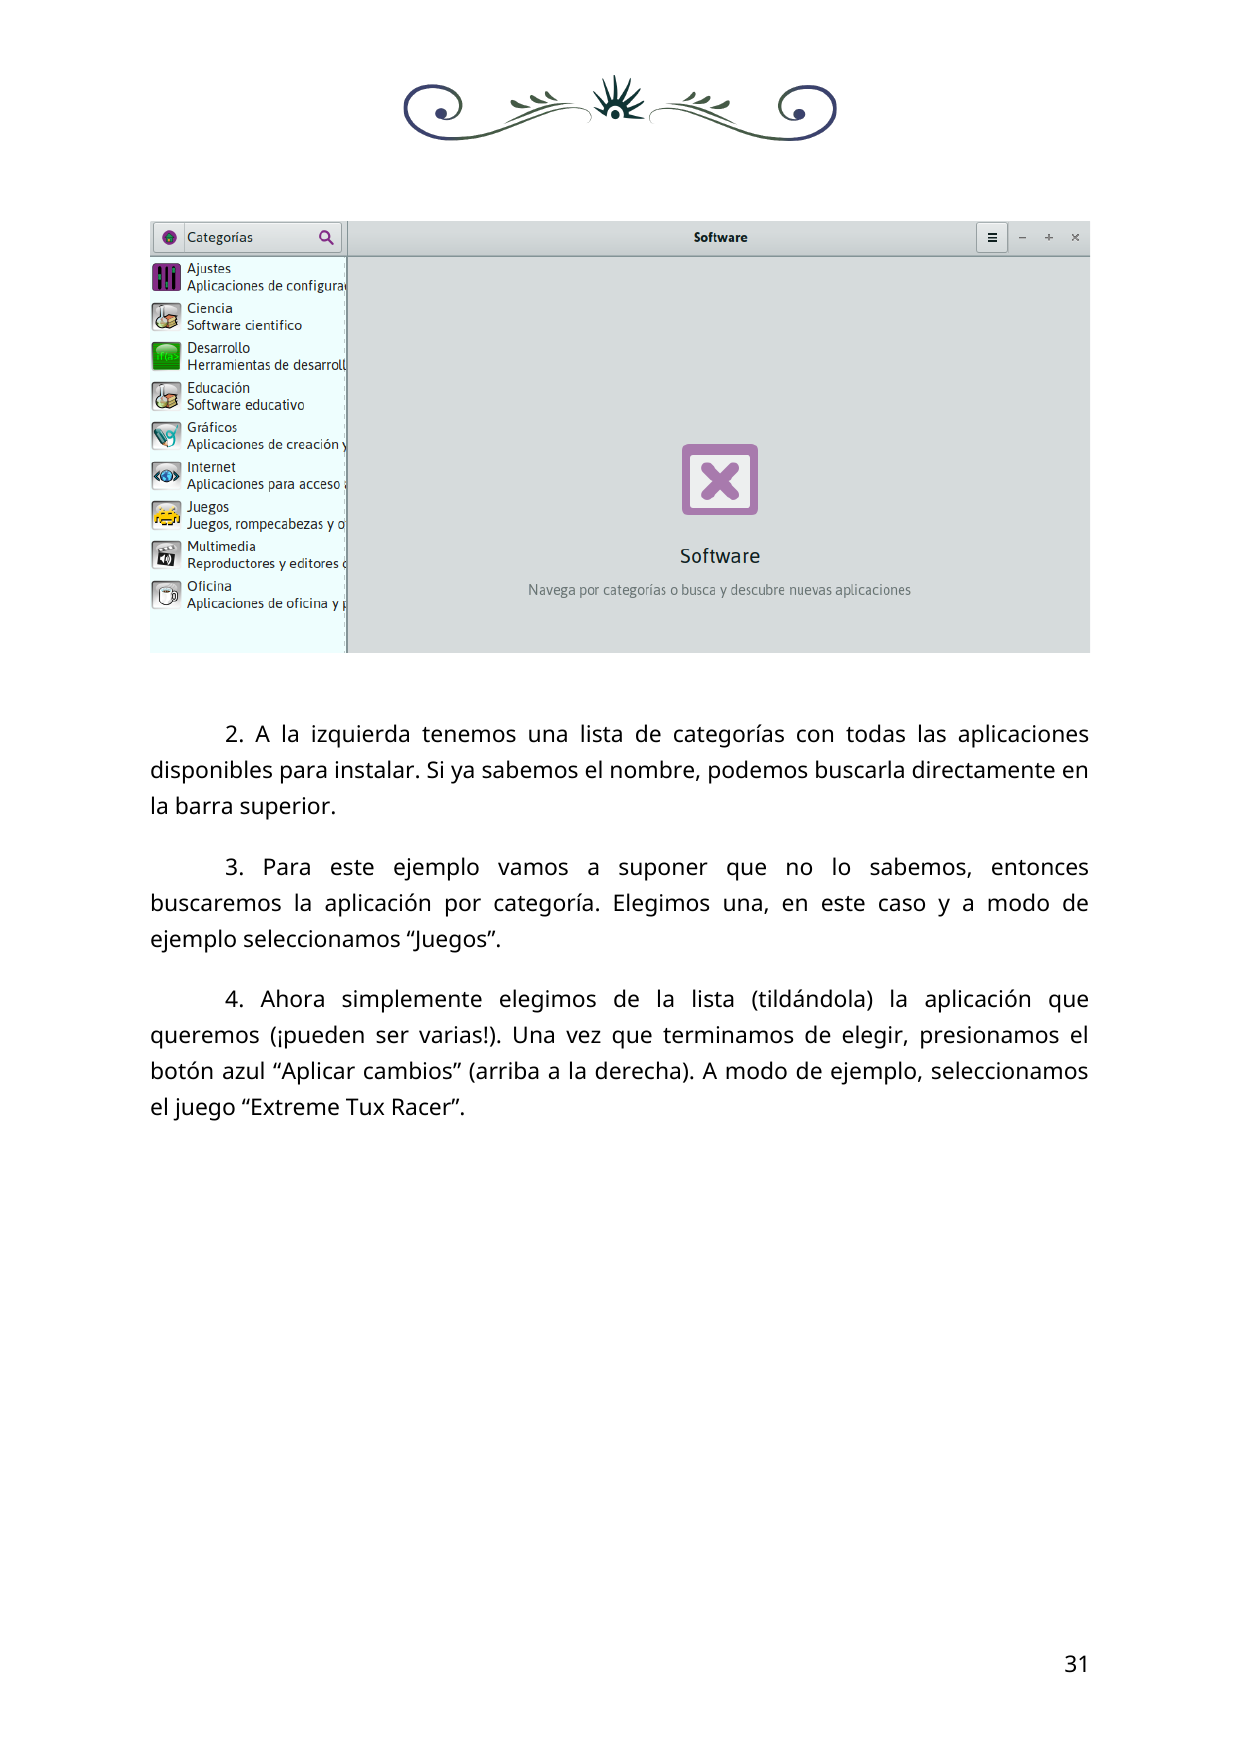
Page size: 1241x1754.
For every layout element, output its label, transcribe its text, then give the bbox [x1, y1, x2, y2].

text 3. Para este ejemplo vamos a suponer que no lo sabemos, entonces buscaremos la aplicación por categoría. Elegimos una, en este caso y a modo de ejemplo seleccionamos “Juegos”. [150, 851, 1090, 954]
picture [403, 75, 837, 141]
text 4. Ahora simplemente elegimos de la lista (tildándola) la aplicación que queremos (¡pueden ser varias!). Una vez que terminamos de elegir, presionamos el botón azul “Aplicar cambios” (arriba a la derecha). A modo de ejemplo, seleccionamos el juego “Extreme Tux Racer”. [150, 983, 1090, 1122]
picture [150, 221, 1091, 653]
text 2. A la izquierda tenemos una lista de categorías con todas las aplicaciones disponibles para instalar. Si ya sabemos el nombre, podemos buscarla directamente en la barra superior. [150, 718, 1090, 821]
